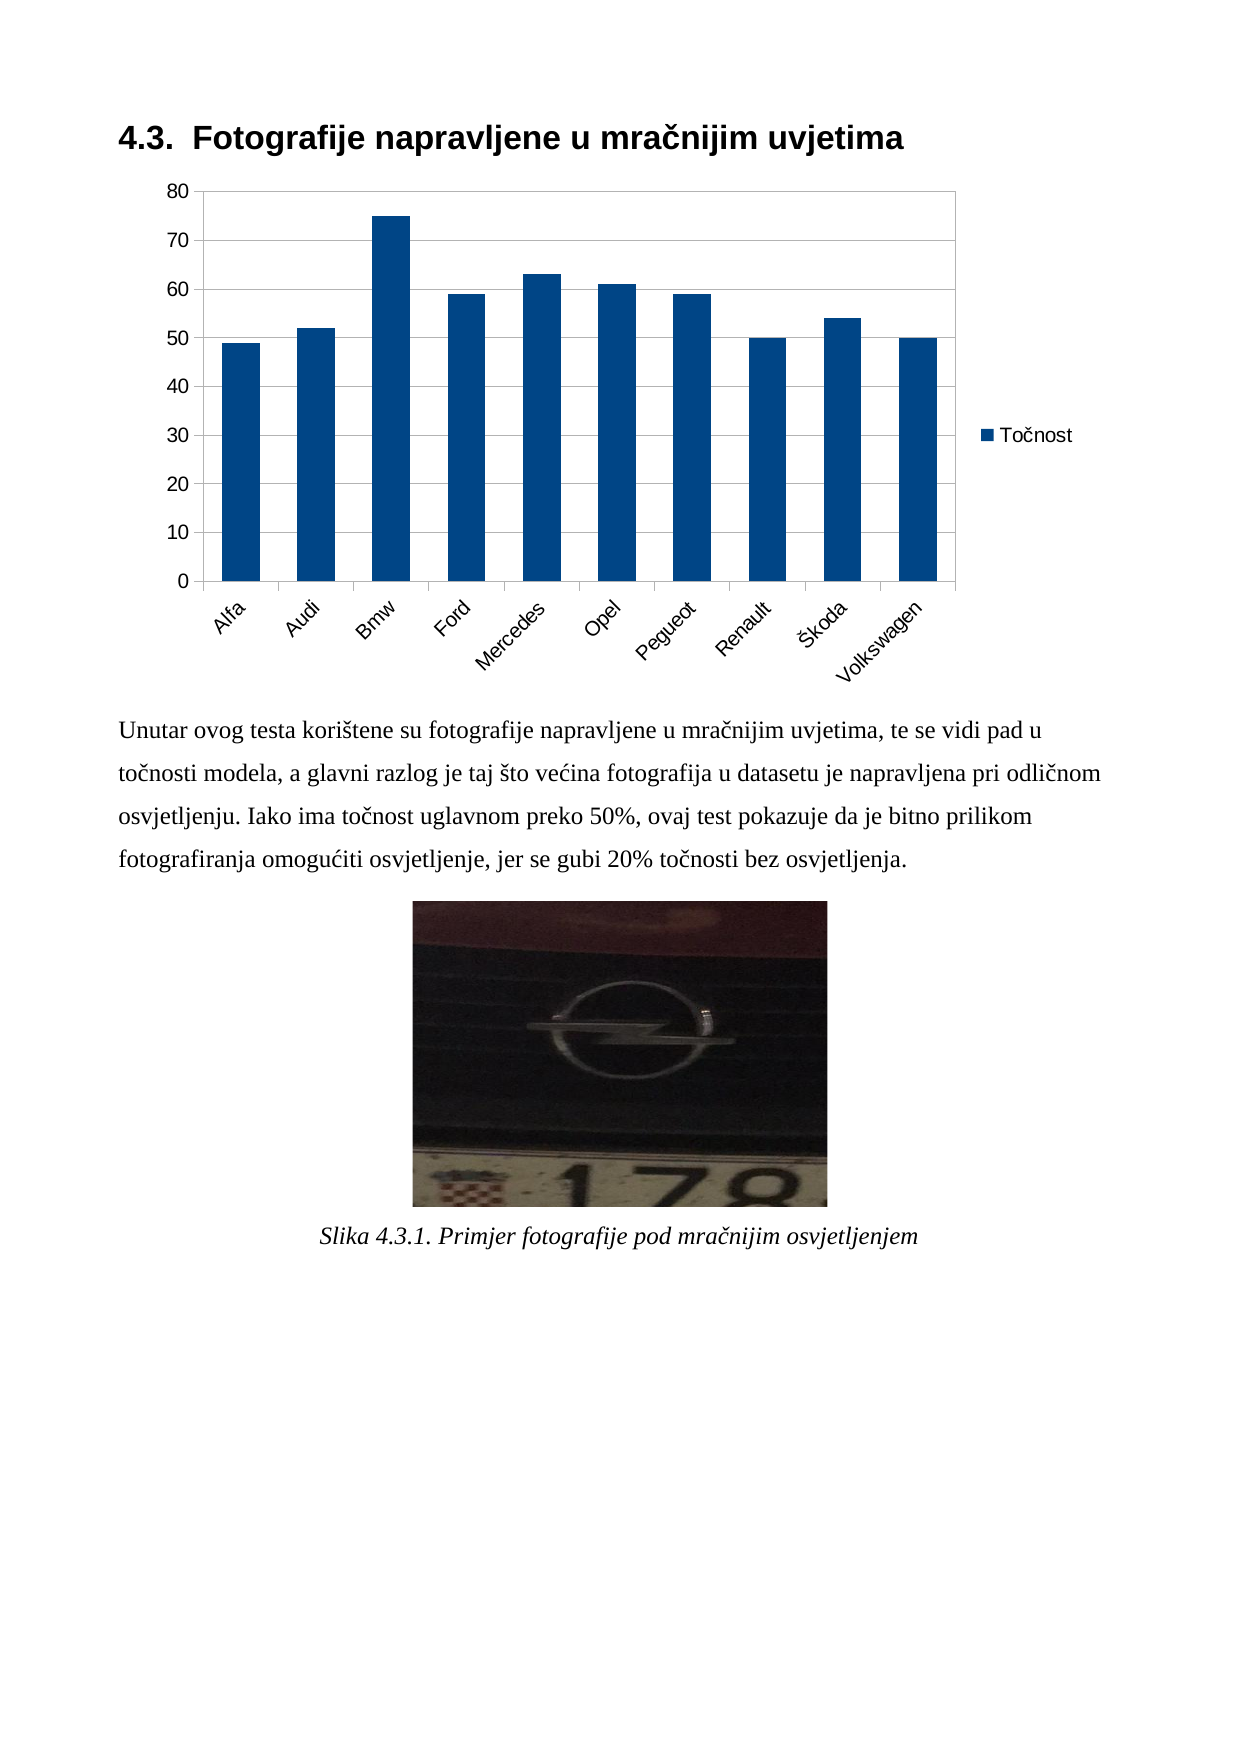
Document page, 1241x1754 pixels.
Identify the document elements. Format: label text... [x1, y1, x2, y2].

picture [412, 901, 828, 1117]
subtitle Fotografije napravljene u mračnijim uvjetima [118, 118, 1122, 157]
text Slika 4.3.1. Primjer fotografije pod mračnijim osvjetljenjem [118, 902, 1122, 1250]
text Unutar ovog testa korištene su fotografije napravljene u mračnijim uvjetima, te se vidi pad u točnosti modela, a glavni razlog je taj što većina fotografija u datasetu je napravljena pri odličnom osvjetljenju. Iako ima točnost uglavnom preko 50%, ovaj test pokazuje da je bitno prilikom fotografiranja omogućiti osvjetljenje, jer se gubi 20% točnosti bez osvjetljenja. [118, 169, 1122, 873]
